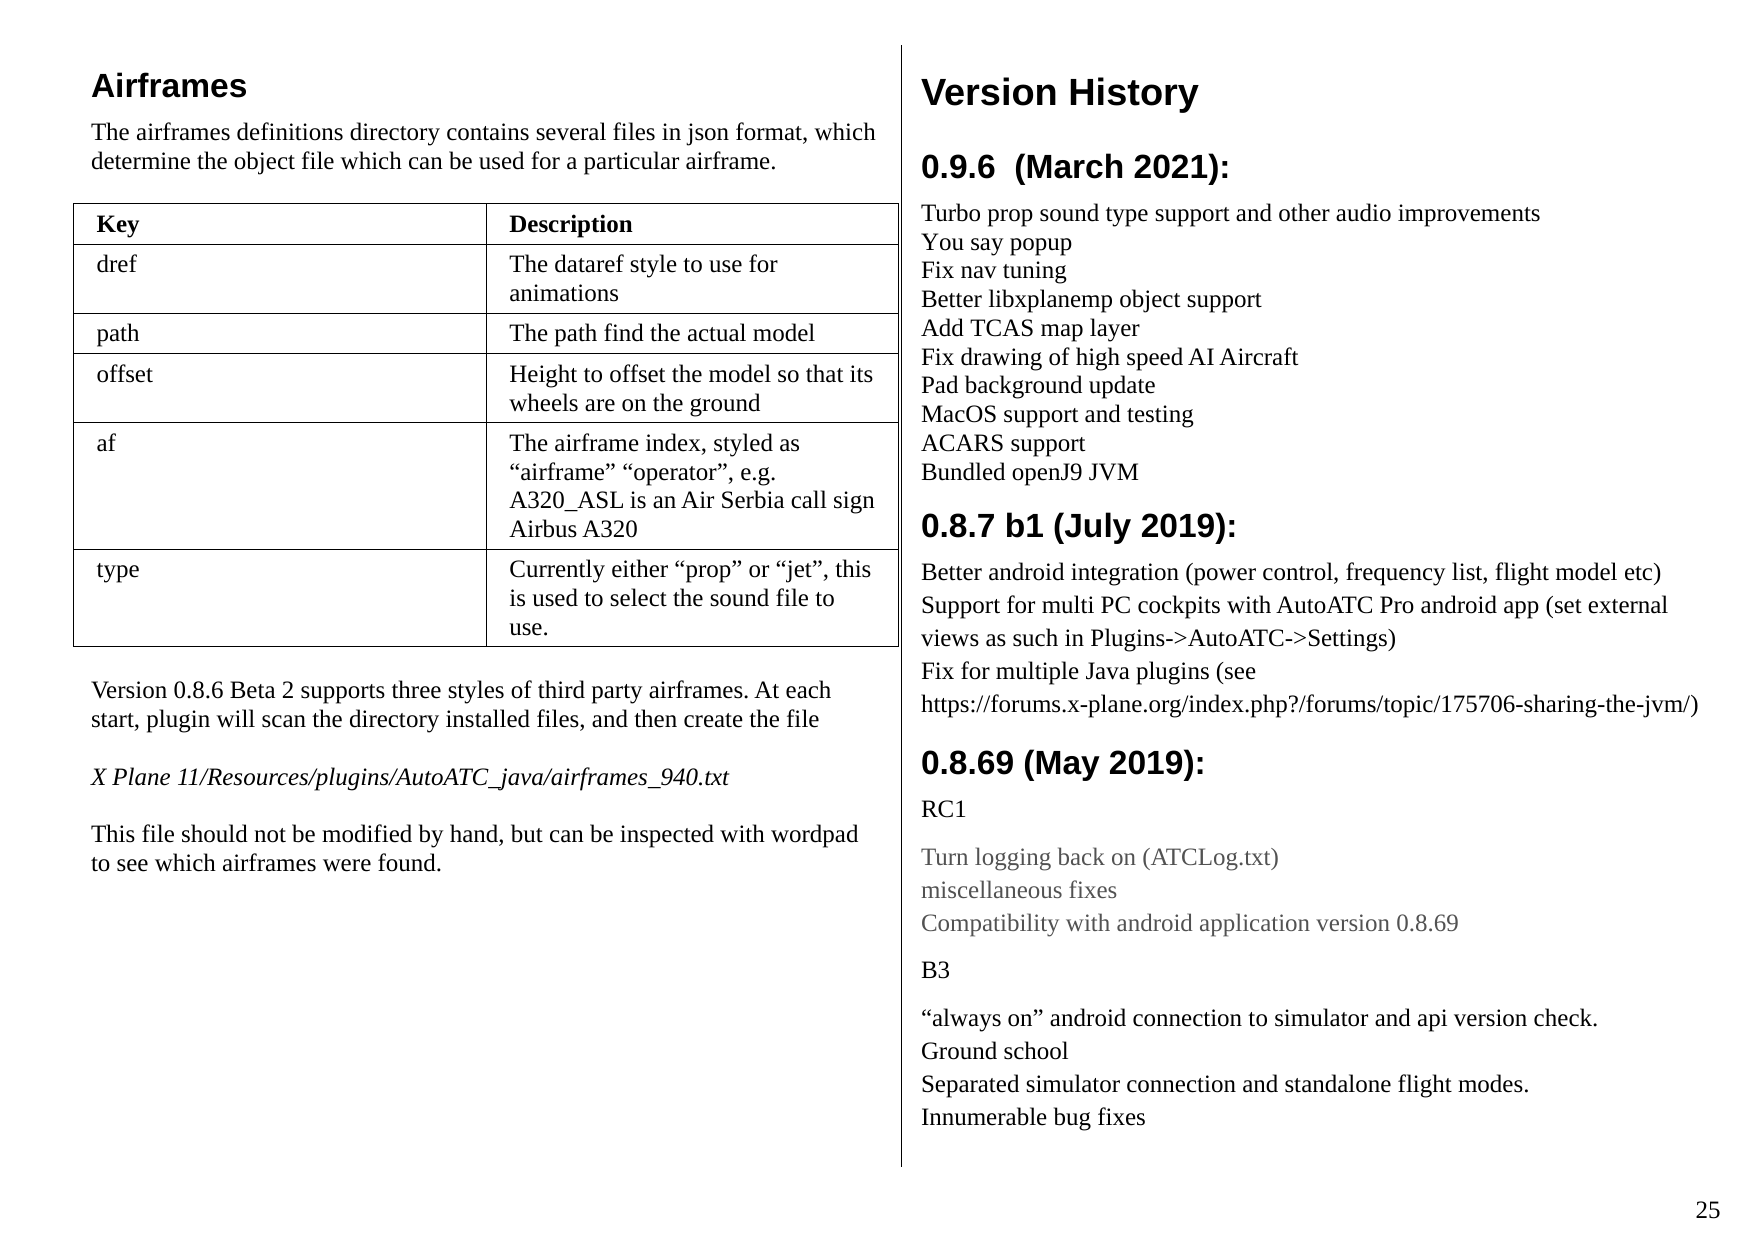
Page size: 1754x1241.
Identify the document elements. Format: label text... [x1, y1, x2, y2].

table_cell The airframe index, styled as “airframe” “operator”, e.g. A320_ASL is an Air Serbia call sign Airbus A320 [487, 423, 898, 549]
text Version 0.8.6 Beta 2 supports three styles of third party airframes. At each start, plugin will scan the directory installed files, and then create the file [91, 675, 881, 733]
text Better libxplanemp object support [921, 284, 1720, 313]
text ACARS support [921, 428, 1720, 457]
subtitle 0.9.6 (March 2021): [921, 147, 1738, 186]
text Bundled openJ9 JVM [921, 457, 1720, 485]
table_header Description [487, 204, 898, 244]
text B3 [921, 956, 1720, 984]
text Add TCAS map layer [921, 313, 1720, 342]
text Support for multi PC cockpits with AutoATC Pro android app (set external views as such in Plugins->AutoATC->Settings) [921, 590, 1720, 652]
subtitle Version History [921, 70, 1738, 114]
text X Plane 11/Resources/plugins/AutoATC_java/airframes_940.txt [91, 762, 881, 790]
text Separated simulator connection and standalone flight modes. [921, 1069, 1720, 1098]
table_cell type [74, 550, 486, 646]
subtitle Airframes [91, 66, 898, 105]
subtitle 0.8.7 b1 (July 2019): [921, 506, 1738, 545]
text “always on” android connection to simulator and api version check. [921, 1003, 1720, 1032]
text This file should not be modified by hand, but can be inspected with wordpad to see which airframes were found. [91, 819, 881, 877]
table_cell dref [74, 245, 486, 313]
text Turbo prop sound type support and other audio improvements [921, 198, 1720, 227]
text Better android integration (power control, frequency list, flight model etc) [921, 557, 1720, 586]
text Innumerable bug fixes [921, 1102, 1720, 1131]
text RC1 [921, 794, 1720, 823]
table_cell The dataref style to use for animations [487, 245, 898, 313]
text Turn logging back on (ATCLog.txt) miscellaneous fixes Compatibility with android application version 0.8.69 [921, 842, 1720, 936]
text The airframes definitions directory contains several files in json format, which determine the object file which can be used for a particular airframe. [91, 117, 881, 174]
text MacOS support and testing [921, 399, 1720, 428]
text Fix for multiple Java plugins (see https://forums.x-plane.org/index.php?/forums/topic/175706-sharing-the-jvm/) [921, 656, 1720, 718]
text Pad background update [921, 370, 1720, 399]
table_cell af [74, 423, 486, 549]
table_cell Currently either “prop” or “jet”, this is used to select the sound file to use. [487, 550, 898, 646]
text Fix drawing of high speed AI Aircraft [921, 342, 1720, 370]
text Fix nav tuning [921, 255, 1720, 284]
text You say popup [921, 227, 1720, 255]
table_cell Height to offset the model so that its wheels are on the ground [487, 354, 898, 422]
text Ground school [921, 1036, 1720, 1065]
table_header Key [74, 204, 486, 244]
table_cell The path find the actual model [487, 314, 898, 353]
table_cell offset [74, 354, 486, 422]
table_cell path [74, 314, 486, 353]
subtitle 0.8.69 (May 2019): [921, 743, 1738, 781]
